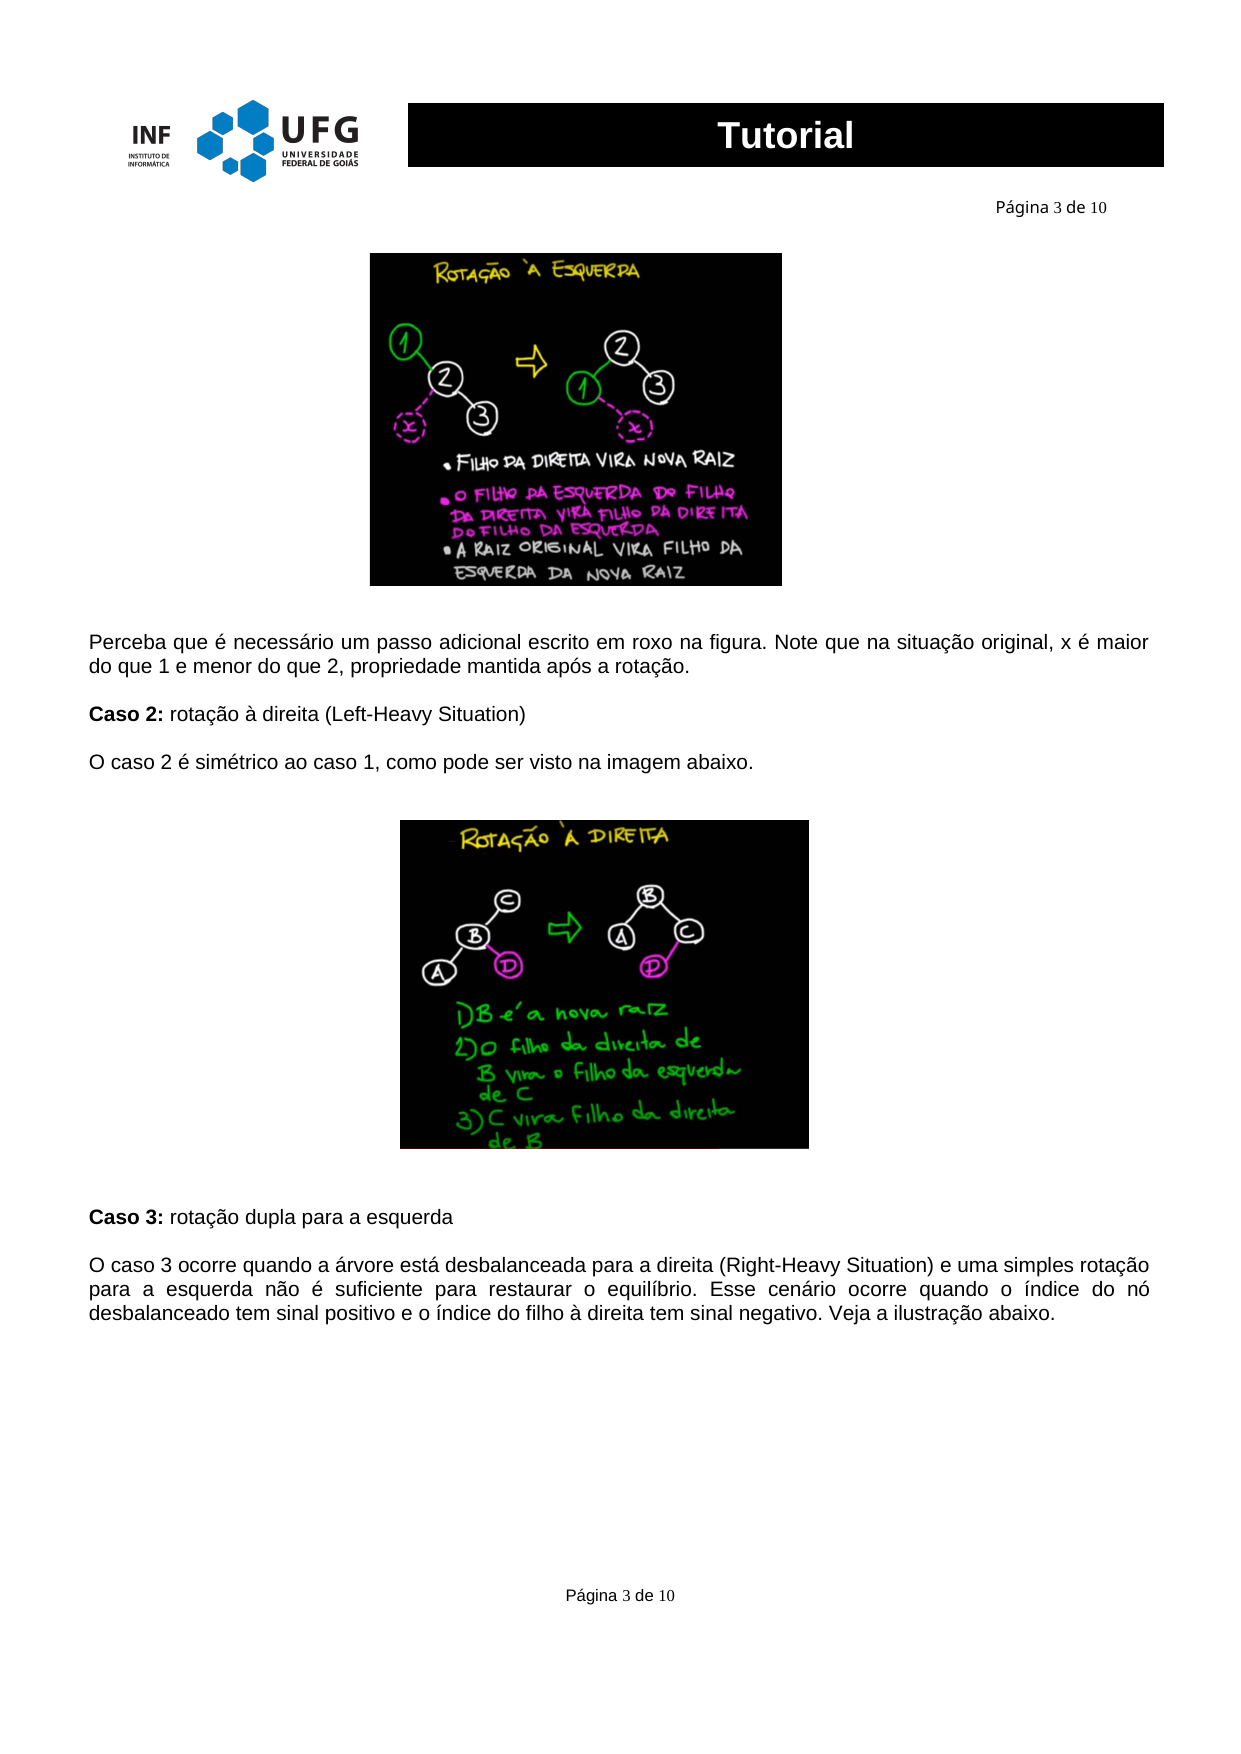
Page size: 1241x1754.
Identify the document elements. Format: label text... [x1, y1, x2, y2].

picture [369, 253, 782, 586]
picture [126, 97, 363, 186]
picture [400, 820, 809, 1149]
text Perceba que é necessário um passo adicional escrito em roxo na figura. Note que na situação original, x é maior do que 1 e menor do que 2, propriedade mantida após a rotação. [89, 630, 1152, 678]
text Caso 2: rotação à direita (Left-Heavy Situation) [89, 702, 1152, 726]
text O caso 2 é simétrico ao caso 1, como pode ser visto na imagem abaixo. [89, 750, 1152, 774]
text O caso 3 ocorre quando a árvore está desbalanceada para a direita (Right-Heavy Situation) e uma simples rotação para a esquerda não é suficiente para restaurar o equilíbrio. Esse cenário ocorre quando o índice do nó desbalanceado tem sinal positivo e o índice do filho à direita tem sinal negativo. Veja a ilustração abaixo. [89, 1253, 1152, 1325]
text Caso 3: rotação dupla para a esquerda [89, 1205, 1152, 1229]
